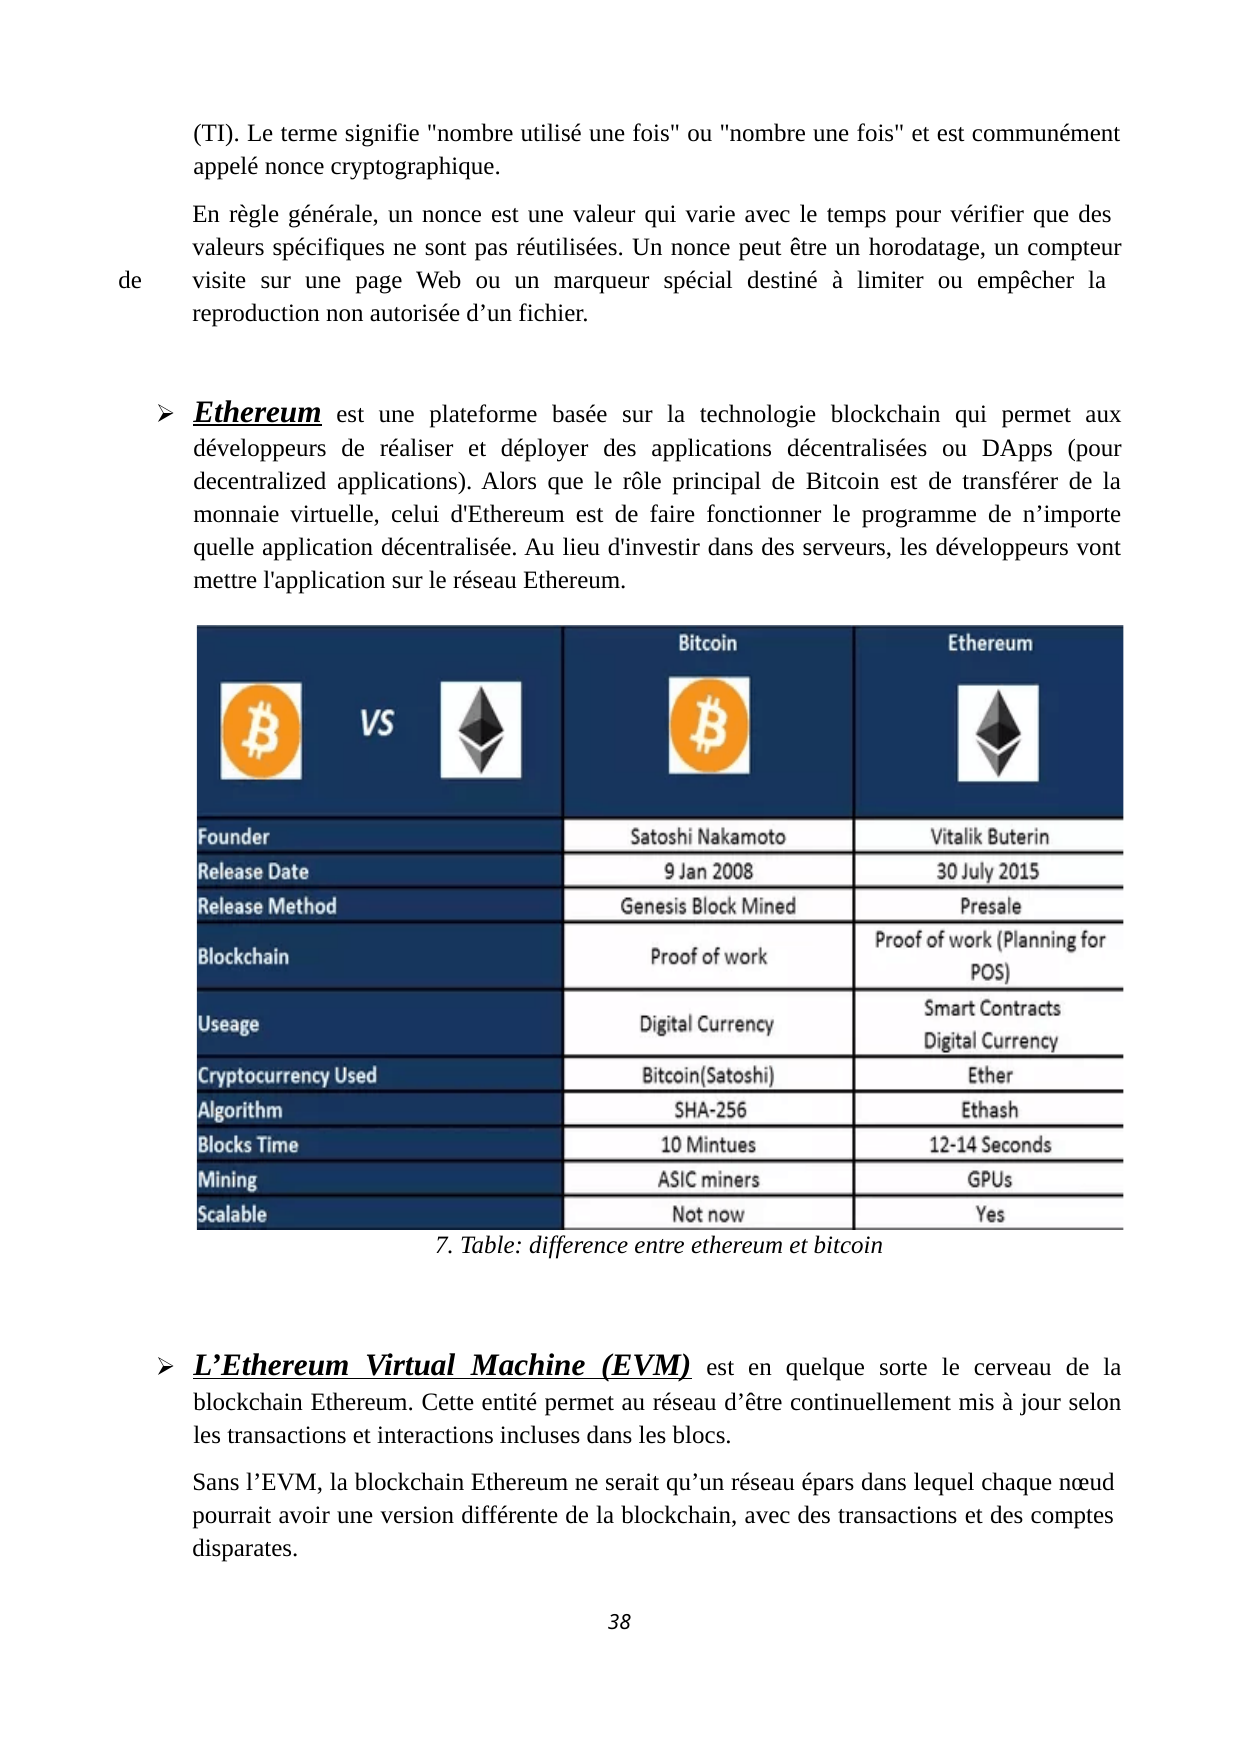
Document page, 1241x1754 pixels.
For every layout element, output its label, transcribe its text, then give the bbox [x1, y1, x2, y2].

list 7. Table: difference entre ethereum et bitcoin [197, 1230, 1123, 1259]
list L’Ethereum Virtual Machine (EVM) est en quelque sorte le cerveau de la blockchain Ethereum. Cette entité permet au réseau d’être continuellement mis à jour selon les transactions et interactions incluses dans les blocs. [156, 1347, 1122, 1449]
text En règle générale, un nonce est une valeur qui varie avec le temps pour vérifier que des valeurs spécifiques ne sont pas réutilisées. Un nonce peut être un horodatage, un compteur de visite sur une page Web ou un marqueur spécial destiné à limiter ou empêcher la reproduction non autorisée d’un fichier. [118, 199, 1122, 327]
list Ethereum est une plateforme basée sur la technologie blockchain qui permet aux développeurs de réaliser et déployer des applications décentralisées ou DApps (pour decentralized applications). Alors que le rôle principal de Bitcoin est de transférer de la monnaie virtuelle, celui d'Ethereum est de faire fonctionner le programme de n’importe quelle application décentralisée. Au lieu d'investir dans des serveurs, les développeurs vont mettre l'application sur le réseau Ethereum. [156, 393, 1122, 594]
list (TI). Le terme signifie "nombre utilisé une fois" ou "nombre une fois" et est communément appelé nonce cryptographique. [156, 118, 1122, 180]
text Sans l’EVM, la blockchain Ethereum ne serait qu’un réseau épars dans lequel chaque nœud pourrait avoir une version différente de la blockchain, avec des transactions et des comptes disparates. [118, 1467, 1122, 1562]
picture [196, 625, 1124, 1230]
